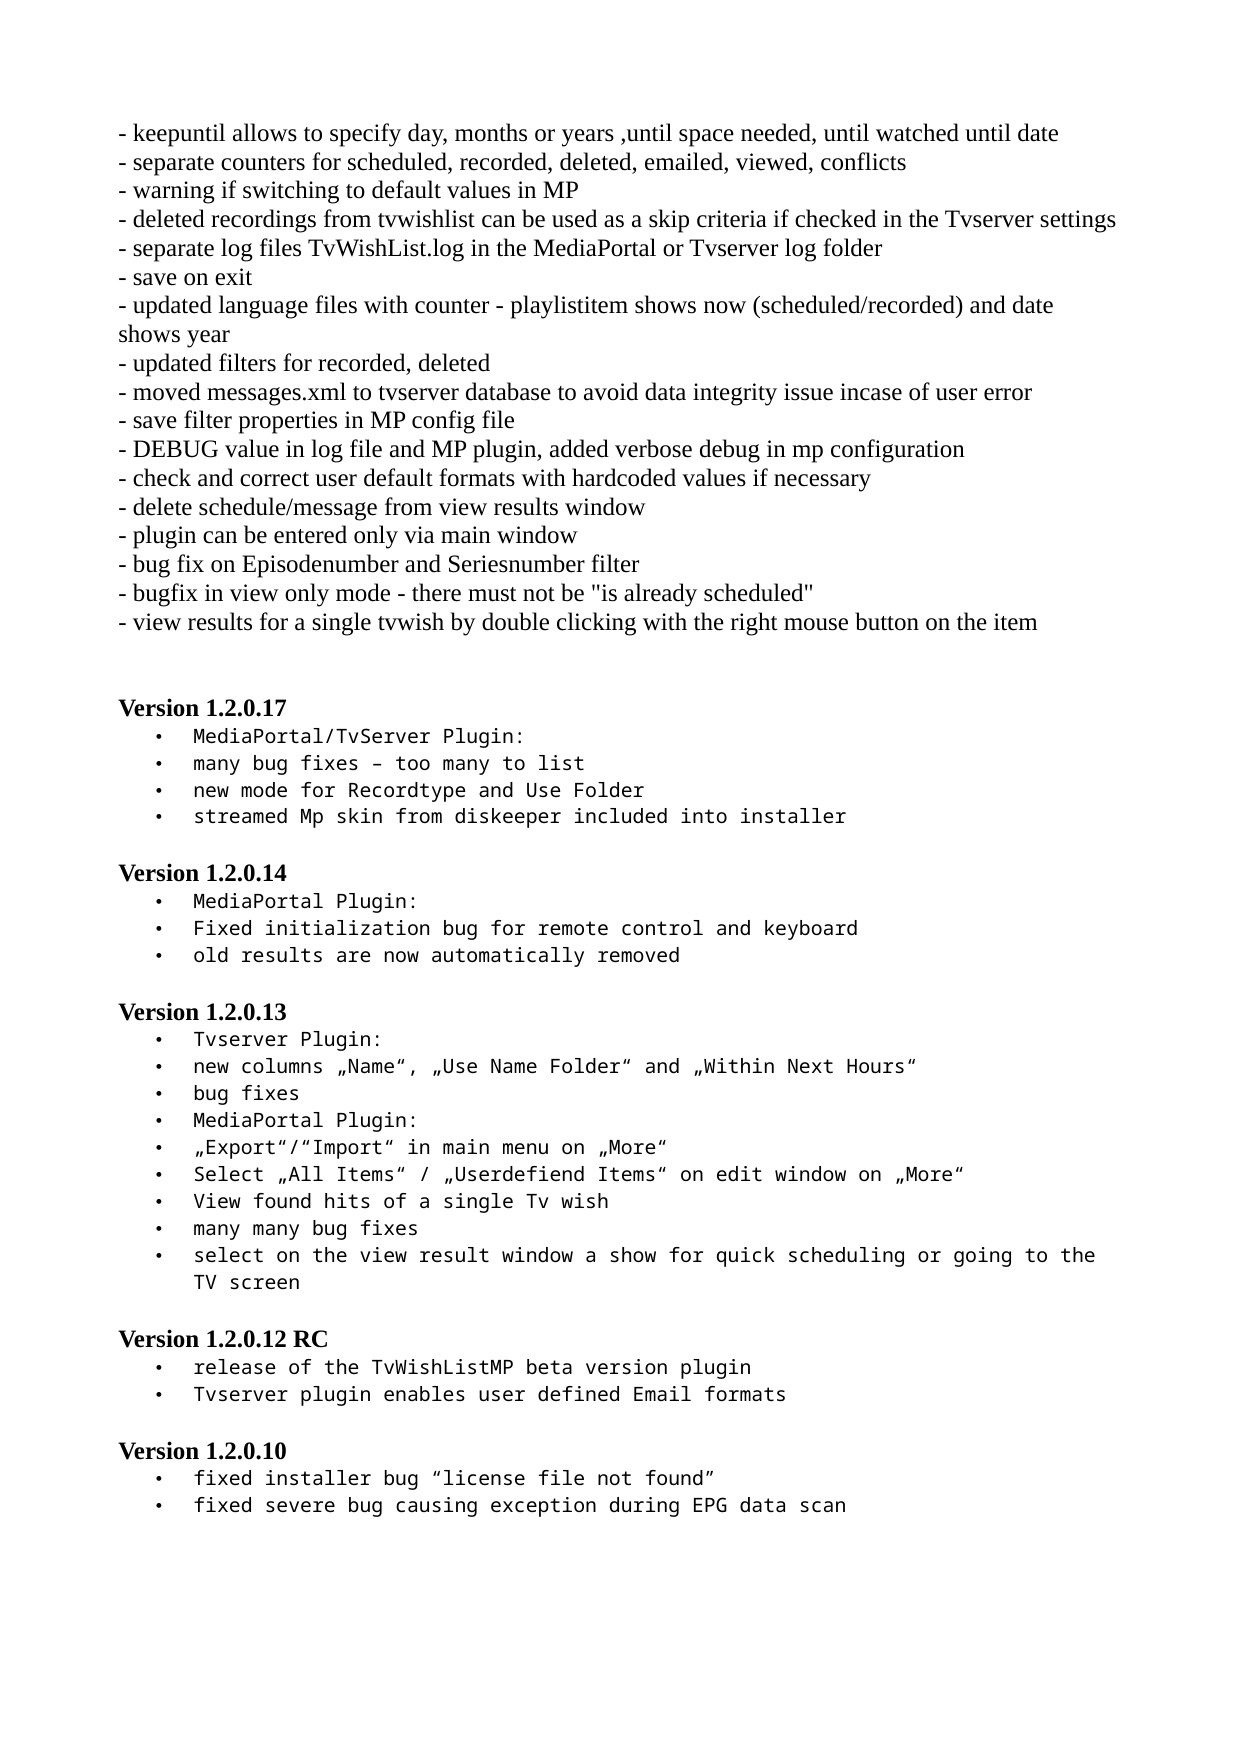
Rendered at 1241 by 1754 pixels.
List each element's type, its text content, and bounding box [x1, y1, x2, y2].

text - view results for a single tvwish by double clicking with the right mouse button on the item [118, 607, 1122, 636]
list new mode for Recordtype and Use Folder [156, 776, 1122, 803]
text - moved messages.xml to tvserver database to avoid data integrity issue incase of user error [118, 377, 1122, 406]
list select on the view result window a show for quick scheduling or going to the TV screen [156, 1242, 1122, 1296]
text - plugin can be entered only via main window [118, 521, 1122, 549]
text - bugfix in view only mode - there must not be "is already scheduled" [118, 578, 1122, 607]
list many many bug fixes [156, 1214, 1122, 1242]
text - deleted recordings from tvwishlist can be used as a skip criteria if checked in the Tvserver settings [118, 204, 1122, 233]
text - save filter properties in MP config file [118, 406, 1122, 434]
list Tvserver Plugin: [156, 1026, 1122, 1053]
list View found hits of a single Tv wish [156, 1188, 1122, 1214]
list bug fixes [156, 1080, 1122, 1107]
text - separate log files TvWishList.log in the MediaPortal or Tvserver log folder [118, 233, 1122, 262]
list MediaPortal Plugin: [156, 1107, 1122, 1134]
text - separate counters for scheduled, recorded, deleted, emailed, viewed, conflicts [118, 147, 1122, 176]
list fixed installer bug “license file not found” [156, 1464, 1122, 1491]
text Version 1.2.0.12 RC [118, 1324, 1122, 1353]
list many bug fixes – too many to list [156, 749, 1122, 776]
text - save on exit [118, 262, 1122, 291]
text - updated language files with counter - playlistitem shows now (scheduled/recorded) and date shows year [118, 291, 1122, 348]
list Tvserver plugin enables user defined Email formats [156, 1380, 1122, 1407]
list Select „All Items“ / „Userdefiend Items“ on edit window on „More“ [156, 1161, 1122, 1188]
text - DEBUG value in log file and MP plugin, added verbose debug in mp configuration [118, 434, 1122, 463]
list „Export“/“Import“ in main menu on „More“ [156, 1134, 1122, 1161]
text - delete schedule/message from view results window [118, 492, 1122, 521]
text - updated filters for recorded, deleted [118, 348, 1122, 377]
text - keepuntil allows to specify day, months or years ,until space needed, until watched until date [118, 118, 1122, 147]
list streamed Mp skin from diskeeper included into installer [156, 803, 1122, 830]
text - check and correct user default formats with hardcoded values if necessary [118, 463, 1122, 492]
list fixed severe bug causing exception during EPG data scan [156, 1491, 1122, 1518]
text - bug fix on Episodenumber and Seriesnumber filter [118, 549, 1122, 578]
text - warning if switching to default values in MP [118, 176, 1122, 204]
list new columns „Name“, „Use Name Folder“ and „Within Next Hours“ [156, 1053, 1122, 1080]
text Version 1.2.0.10 [118, 1436, 1122, 1464]
list Fixed initialization bug for remote control and keyboard [156, 914, 1122, 941]
text Version 1.2.0.17 [118, 693, 1122, 722]
list MediaPortal Plugin: [156, 887, 1122, 914]
list old results are now automatically removed [156, 941, 1122, 968]
text Version 1.2.0.13 [118, 997, 1122, 1026]
text Version 1.2.0.14 [118, 858, 1122, 887]
list MediaPortal/TvServer Plugin: [156, 722, 1122, 749]
list release of the TvWishListMP beta version plugin [156, 1353, 1122, 1380]
